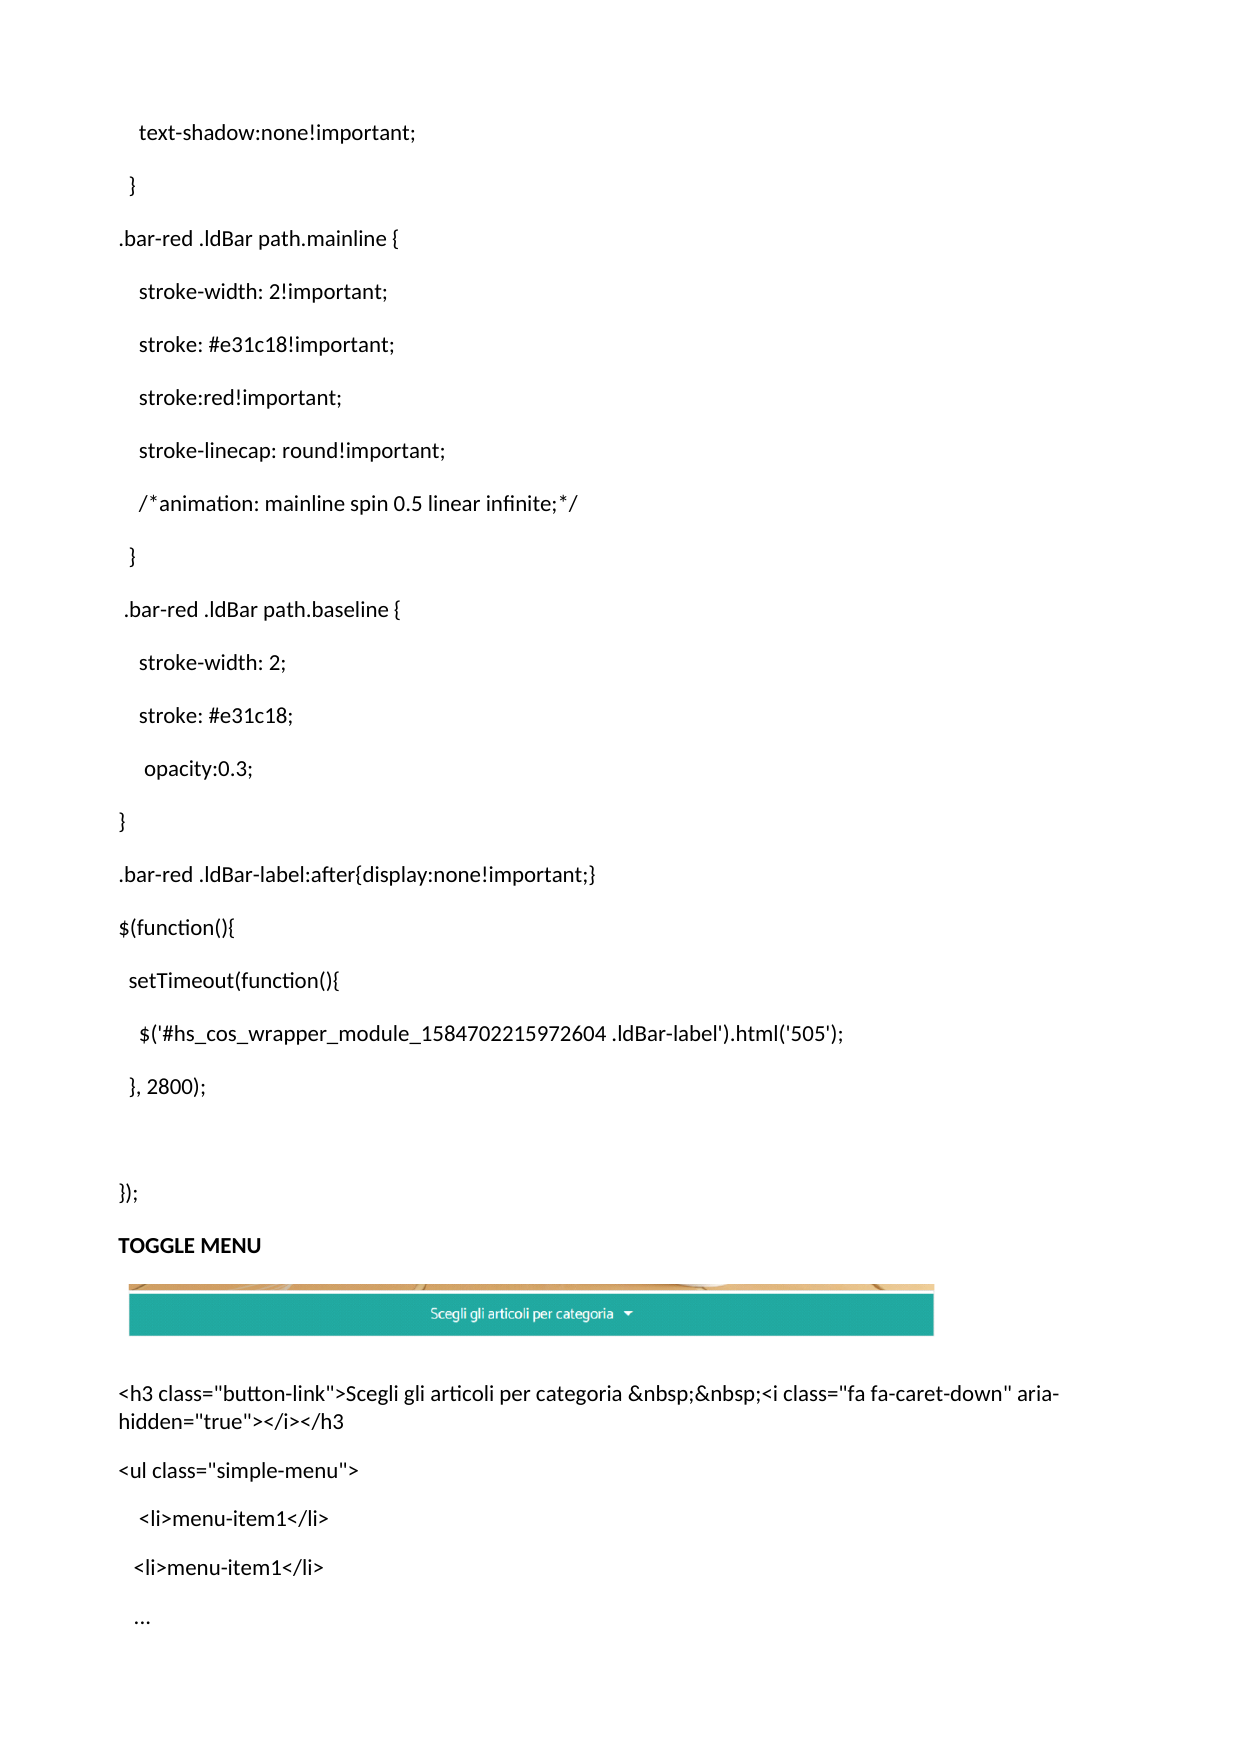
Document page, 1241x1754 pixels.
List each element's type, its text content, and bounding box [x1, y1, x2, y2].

text ... [118, 1602, 1122, 1630]
text opacity:0.3; [118, 754, 1122, 782]
text text-shadow:none!important; [118, 118, 1122, 146]
text .bar-red .ldBar path.baseline { [118, 595, 1122, 623]
text <ul class="simple-menu"> [118, 1456, 1122, 1484]
text }, 2800); [118, 1072, 1122, 1101]
text stroke-width: 2; [118, 648, 1122, 676]
text stroke-linecap: round!important; [118, 436, 1122, 464]
text } [118, 807, 1122, 835]
text .bar-red .ldBar path.mainline { [118, 224, 1122, 252]
text TOGGLE MENU [118, 1232, 1122, 1259]
text /*animation: mainline spin 0.5 linear infinite;*/ [118, 489, 1122, 517]
text stroke:red!important; [118, 383, 1122, 411]
text <li>menu-item1</li> [118, 1504, 1122, 1533]
text <h3 class="button-link">Scegli gli articoli per categoria &nbsp;&nbsp;<i class="fa fa-caret-down" aria-hidden="true"></i></h3 [118, 1379, 1122, 1435]
text setTimeout(function(){ [118, 966, 1122, 994]
text } [118, 542, 1122, 570]
text $('#hs_cos_wrapper_module_1584702215972604 .ldBar-label').html('505'); [118, 1019, 1122, 1047]
text stroke: #e31c18; [118, 701, 1122, 729]
text <li>menu-item1</li> [118, 1553, 1122, 1581]
text stroke: #e31c18!important; [118, 330, 1122, 358]
text }); [118, 1178, 1122, 1207]
text stroke-width: 2!important; [118, 277, 1122, 305]
text $(function(){ [118, 913, 1122, 941]
text .bar-red .ldBar-label:after{display:none!important;} [118, 860, 1122, 888]
text } [118, 171, 1122, 199]
